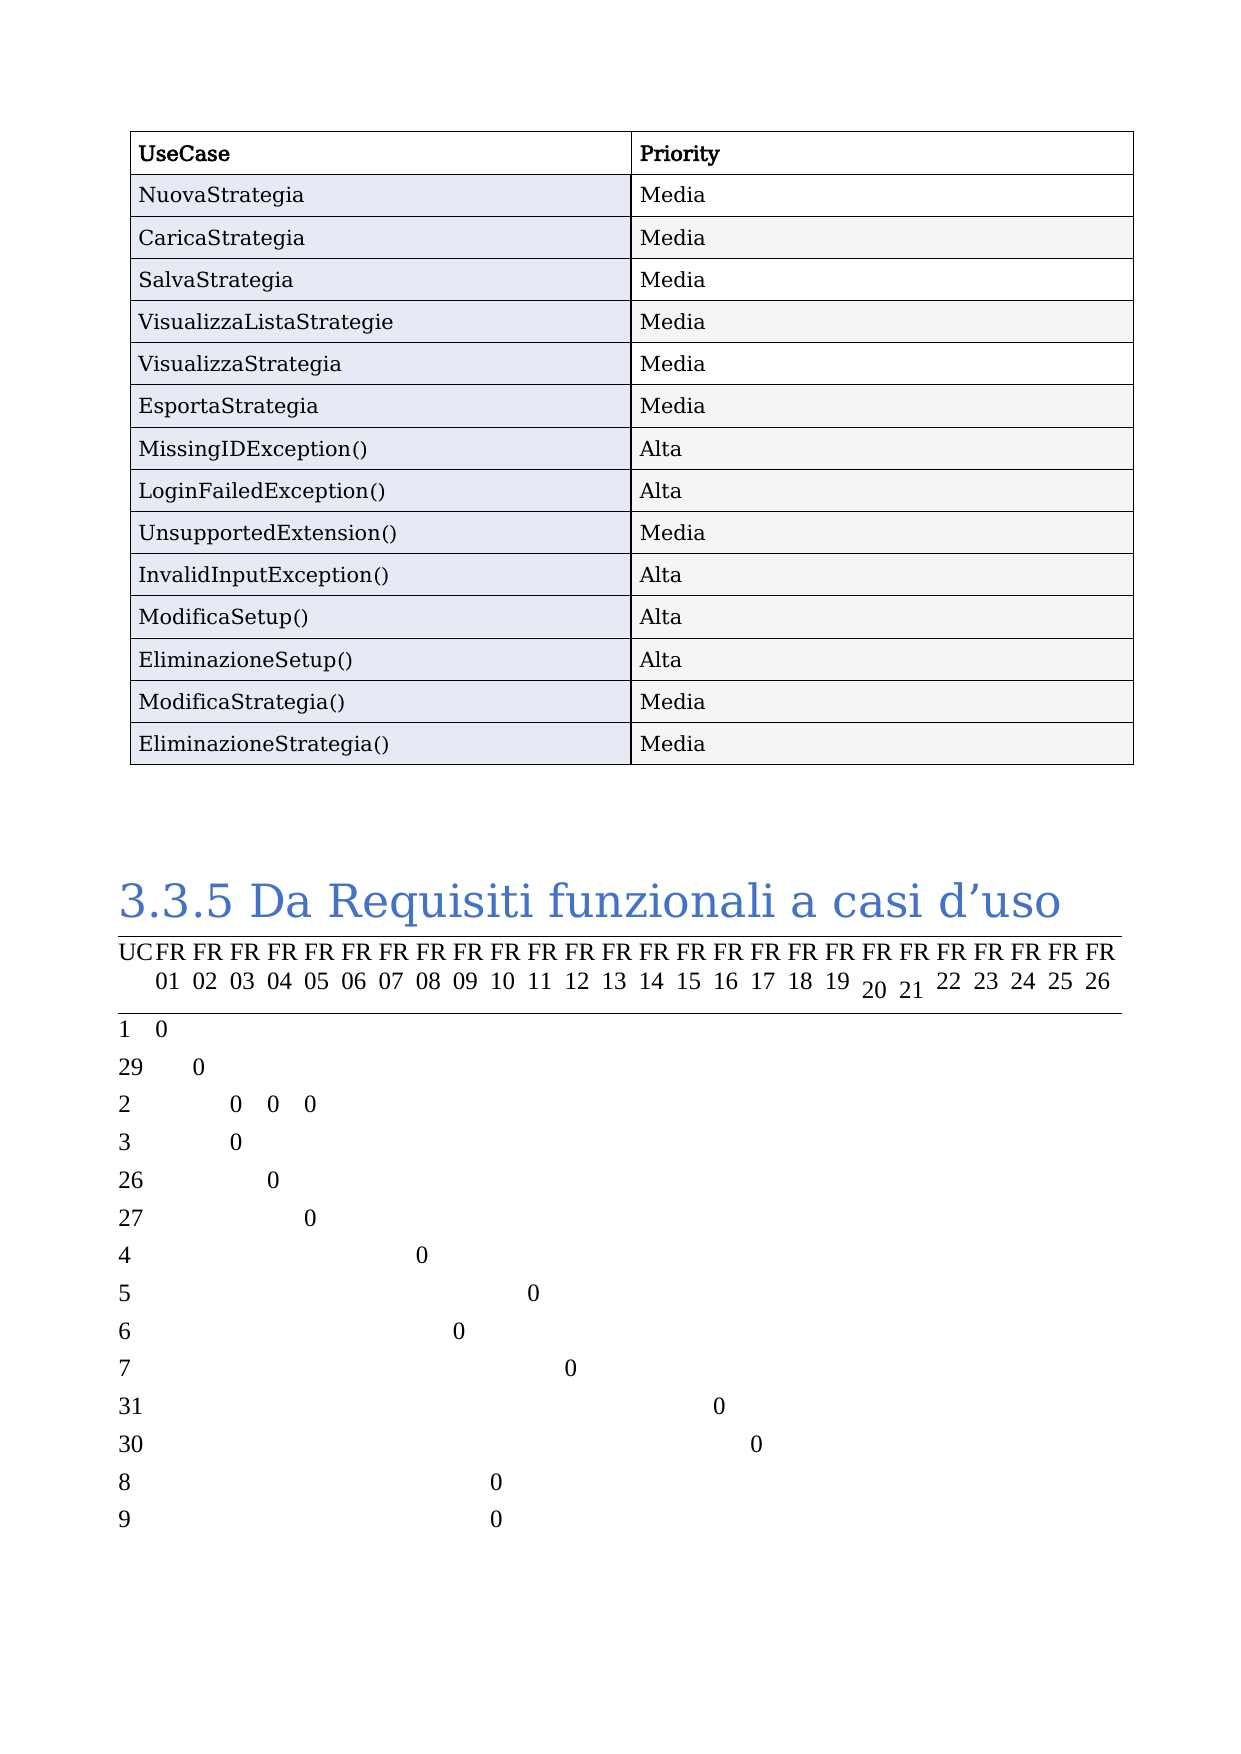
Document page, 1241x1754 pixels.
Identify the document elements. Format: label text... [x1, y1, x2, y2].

table_cell [1085, 1391, 1122, 1429]
table_cell [750, 1278, 787, 1316]
table_cell [1048, 1429, 1085, 1467]
table_cell [1085, 1504, 1122, 1542]
table_cell [230, 1467, 267, 1504]
table_cell 0 [267, 1090, 304, 1127]
table_cell [193, 1203, 229, 1240]
table_cell [825, 1429, 862, 1467]
table_cell [453, 1429, 490, 1467]
table_cell EliminazioneSetup() [131, 639, 630, 680]
table_cell Media [632, 512, 1133, 553]
table_cell [453, 1127, 490, 1165]
table_cell 1 [118, 1014, 155, 1052]
table_cell [1048, 1316, 1085, 1353]
table_cell [193, 1504, 229, 1542]
table_cell [155, 1090, 192, 1127]
table_cell [825, 1014, 862, 1052]
table_cell [1085, 1203, 1122, 1240]
table_cell [564, 1240, 601, 1278]
table_cell [378, 1354, 416, 1391]
table_cell [676, 1354, 713, 1391]
table_cell 0 [713, 1391, 750, 1429]
table_cell [155, 1165, 192, 1203]
table_cell [825, 1165, 862, 1203]
table_cell [1010, 1504, 1048, 1542]
table_cell 0 [453, 1316, 490, 1353]
table_cell [973, 1090, 1010, 1127]
table_cell Media [632, 343, 1133, 384]
table_header FR05 [304, 937, 341, 1012]
table_cell [825, 1203, 862, 1240]
table_cell [750, 1354, 787, 1391]
table_cell [341, 1014, 378, 1052]
table_cell 6 [118, 1316, 155, 1353]
table_cell [564, 1504, 601, 1542]
table_cell [304, 1316, 341, 1353]
table_cell Media [632, 681, 1133, 722]
table_cell [750, 1391, 787, 1429]
table_cell [378, 1090, 416, 1127]
table_cell [676, 1316, 713, 1353]
table_cell [564, 1052, 601, 1089]
table_cell [676, 1165, 713, 1203]
table_cell 2 [118, 1090, 155, 1127]
table_cell Media [632, 217, 1133, 258]
table_cell [1010, 1240, 1048, 1278]
table_cell [527, 1354, 564, 1391]
table_cell [416, 1354, 453, 1391]
table_cell [1048, 1467, 1085, 1504]
table_cell [453, 1090, 490, 1127]
table_cell [416, 1278, 453, 1316]
table_cell [639, 1316, 676, 1353]
table_cell [193, 1354, 229, 1391]
table_cell [155, 1391, 192, 1429]
table_cell [193, 1240, 229, 1278]
table_cell CaricaStrategia [131, 217, 630, 258]
table_header FR12 [564, 937, 601, 1012]
table_cell [453, 1504, 490, 1542]
table_header FR06 [341, 937, 378, 1012]
table_cell [267, 1052, 304, 1089]
table_cell [1085, 1467, 1122, 1504]
table_cell [378, 1014, 416, 1052]
table_header UseCase [131, 132, 631, 173]
table_cell [936, 1052, 973, 1089]
table_cell [601, 1052, 639, 1089]
table_cell SalvaStrategia [131, 259, 630, 300]
table_cell [899, 1052, 936, 1089]
table_cell [304, 1240, 341, 1278]
table_cell [787, 1391, 824, 1429]
table_cell [416, 1467, 453, 1504]
table_cell [973, 1429, 1010, 1467]
table_cell [1010, 1052, 1048, 1089]
table_cell [1048, 1240, 1085, 1278]
table_cell [676, 1052, 713, 1089]
table_cell [1085, 1052, 1122, 1089]
table_cell [416, 1391, 453, 1429]
table_header FR24 [1010, 937, 1048, 1012]
table_cell [1010, 1127, 1048, 1165]
table_cell [341, 1203, 378, 1240]
table_cell 8 [118, 1467, 155, 1504]
table_cell [1048, 1014, 1085, 1052]
table_cell VisualizzaStrategia [131, 343, 630, 384]
table_cell [564, 1278, 601, 1316]
table_cell [230, 1316, 267, 1353]
table_cell [862, 1316, 899, 1353]
table_cell [193, 1278, 229, 1316]
table_cell [1048, 1203, 1085, 1240]
table_cell [899, 1165, 936, 1203]
table_cell [713, 1467, 750, 1504]
table_cell [304, 1354, 341, 1391]
table_cell [193, 1014, 229, 1052]
table_cell [453, 1203, 490, 1240]
table_cell [1085, 1165, 1122, 1203]
table_cell [862, 1090, 899, 1127]
table_cell [341, 1278, 378, 1316]
table_cell 0 [490, 1504, 527, 1542]
table_cell [973, 1504, 1010, 1542]
table_cell [527, 1504, 564, 1542]
table_cell [1048, 1354, 1085, 1391]
table_cell [676, 1391, 713, 1429]
table_cell [490, 1203, 527, 1240]
table_cell [825, 1090, 862, 1127]
table_cell [601, 1467, 639, 1504]
table_cell [676, 1090, 713, 1127]
table_cell [713, 1504, 750, 1542]
table_cell [1048, 1278, 1085, 1316]
table_cell [973, 1391, 1010, 1429]
table_cell [416, 1429, 453, 1467]
table_cell [676, 1467, 713, 1504]
table_cell InvalidInputException() [131, 554, 630, 595]
table_cell [490, 1090, 527, 1127]
table_cell [527, 1052, 564, 1089]
table_cell [1010, 1203, 1048, 1240]
table_header UC [118, 937, 155, 1012]
table_cell [899, 1014, 936, 1052]
table_cell [1085, 1127, 1122, 1165]
table_cell [639, 1090, 676, 1127]
table_cell 0 [193, 1052, 229, 1089]
table_cell [713, 1165, 750, 1203]
table_cell [639, 1240, 676, 1278]
table_cell [936, 1429, 973, 1467]
table_cell [378, 1052, 416, 1089]
table_cell [862, 1240, 899, 1278]
table_cell [639, 1165, 676, 1203]
table_cell [713, 1429, 750, 1467]
table_cell [787, 1052, 824, 1089]
table_header FR11 [527, 937, 564, 1012]
table_cell [825, 1127, 862, 1165]
table_cell [416, 1165, 453, 1203]
table_cell Media [632, 259, 1133, 300]
table_cell [973, 1165, 1010, 1203]
table_cell [193, 1316, 229, 1353]
table_header FR26 [1085, 937, 1122, 1012]
table_header FR16 [713, 937, 750, 1012]
table_cell [267, 1504, 304, 1542]
table_cell [973, 1316, 1010, 1353]
table_cell [267, 1467, 304, 1504]
table_cell [899, 1429, 936, 1467]
table_cell [713, 1014, 750, 1052]
table_cell [899, 1090, 936, 1127]
table_cell [601, 1014, 639, 1052]
table_cell [267, 1014, 304, 1052]
table_cell [601, 1203, 639, 1240]
table_cell [564, 1203, 601, 1240]
table_cell [676, 1240, 713, 1278]
table_cell 0 [416, 1240, 453, 1278]
table_cell [1010, 1354, 1048, 1391]
table_cell [787, 1203, 824, 1240]
table_cell [490, 1014, 527, 1052]
table_cell [713, 1090, 750, 1127]
table_cell [899, 1316, 936, 1353]
table_cell [936, 1165, 973, 1203]
table_cell [527, 1203, 564, 1240]
table_cell 0 [230, 1127, 267, 1165]
table_cell [378, 1391, 416, 1429]
table_cell 7 [118, 1354, 155, 1391]
table_cell [1085, 1429, 1122, 1467]
table_cell [453, 1391, 490, 1429]
table_cell [193, 1165, 229, 1203]
table_header Priority [632, 132, 1133, 173]
table_cell ModificaSetup() [131, 596, 630, 637]
table_cell [862, 1052, 899, 1089]
table_cell [750, 1052, 787, 1089]
table_cell [639, 1014, 676, 1052]
table_cell [862, 1278, 899, 1316]
table_cell [787, 1090, 824, 1127]
table_cell [936, 1391, 973, 1429]
table_cell [155, 1278, 192, 1316]
table_header FR04 [267, 937, 304, 1012]
table_cell [230, 1278, 267, 1316]
table_cell 3 [118, 1127, 155, 1165]
table_cell [1048, 1165, 1085, 1203]
table_cell [527, 1429, 564, 1467]
table_cell [155, 1504, 192, 1542]
table_cell [527, 1467, 564, 1504]
table_cell [713, 1316, 750, 1353]
table_cell [453, 1278, 490, 1316]
table_cell 4 [118, 1240, 155, 1278]
table_cell [676, 1203, 713, 1240]
table_cell [601, 1354, 639, 1391]
table_cell [341, 1240, 378, 1278]
table_cell [304, 1127, 341, 1165]
table_cell [713, 1354, 750, 1391]
table_header FR03 [230, 937, 267, 1012]
table_cell [1048, 1052, 1085, 1089]
table_cell [378, 1316, 416, 1353]
table_cell [750, 1467, 787, 1504]
table_cell [899, 1354, 936, 1391]
table_cell [787, 1127, 824, 1165]
table_cell [825, 1316, 862, 1353]
table_cell [899, 1203, 936, 1240]
table_cell [787, 1278, 824, 1316]
table_cell [639, 1127, 676, 1165]
table_cell [1010, 1391, 1048, 1429]
table_cell [1048, 1090, 1085, 1127]
table_cell [490, 1316, 527, 1353]
table_cell [1010, 1467, 1048, 1504]
table_cell [750, 1504, 787, 1542]
table_cell [564, 1127, 601, 1165]
table_cell [825, 1504, 862, 1542]
table_cell [564, 1165, 601, 1203]
table_cell [973, 1127, 1010, 1165]
table_cell [1010, 1316, 1048, 1353]
table_cell [378, 1165, 416, 1203]
table_cell [341, 1391, 378, 1429]
table_cell [193, 1127, 229, 1165]
table_cell 0 [155, 1014, 192, 1052]
table_cell [639, 1354, 676, 1391]
table_cell [230, 1391, 267, 1429]
table_cell [378, 1504, 416, 1542]
table_cell [676, 1127, 713, 1165]
table_cell [787, 1354, 824, 1391]
table_cell [416, 1316, 453, 1353]
table_cell [1048, 1504, 1085, 1542]
table_cell [267, 1391, 304, 1429]
table_header FR07 [378, 937, 416, 1012]
table_header FR02 [193, 937, 229, 1012]
table_cell [936, 1014, 973, 1052]
table_header FR22 [936, 937, 973, 1012]
table_cell [639, 1052, 676, 1089]
subtitle 3.3.5 Da Requisiti funzionali a casi d’uso [118, 872, 1122, 927]
table_cell [973, 1052, 1010, 1089]
table_cell ModificaStrategia() [131, 681, 630, 722]
table_cell [601, 1090, 639, 1127]
table_header FR19 [825, 937, 862, 1012]
table_cell [341, 1467, 378, 1504]
table_cell [601, 1240, 639, 1278]
table_cell 26 [118, 1165, 155, 1203]
table_cell EliminazioneStrategia() [131, 723, 630, 764]
table_cell [1010, 1165, 1048, 1203]
table_cell Media [632, 301, 1133, 342]
table_cell [936, 1278, 973, 1316]
table_cell [341, 1316, 378, 1353]
table_cell MissingIDException() [131, 428, 630, 469]
table_cell 0 [267, 1165, 304, 1203]
table_cell [267, 1316, 304, 1353]
table_cell [527, 1240, 564, 1278]
table_cell [601, 1165, 639, 1203]
table_cell 31 [118, 1391, 155, 1429]
table_cell LoginFailedException() [131, 470, 630, 511]
table_cell 9 [118, 1504, 155, 1542]
table_cell [490, 1354, 527, 1391]
table_cell [155, 1354, 192, 1391]
table_cell [862, 1504, 899, 1542]
table_cell [304, 1504, 341, 1542]
table_cell [936, 1127, 973, 1165]
table_cell [564, 1090, 601, 1127]
table_cell [676, 1278, 713, 1316]
table_cell [601, 1504, 639, 1542]
table_cell [973, 1354, 1010, 1391]
table_cell [155, 1052, 192, 1089]
table_cell [304, 1429, 341, 1467]
table_cell [155, 1467, 192, 1504]
table_header FR01 [155, 937, 192, 1012]
table_cell [1010, 1429, 1048, 1467]
table_cell [825, 1278, 862, 1316]
table_cell [713, 1278, 750, 1316]
table_header FR18 [787, 937, 824, 1012]
table_cell [1085, 1278, 1122, 1316]
table_cell [155, 1203, 192, 1240]
table_cell [899, 1391, 936, 1429]
table_cell [601, 1278, 639, 1316]
table_cell EsportaStrategia [131, 385, 630, 427]
table_cell [899, 1127, 936, 1165]
table_cell [899, 1504, 936, 1542]
table_cell [490, 1052, 527, 1089]
table_cell [862, 1391, 899, 1429]
table_cell [453, 1165, 490, 1203]
table_cell 0 [230, 1090, 267, 1127]
table_cell [1085, 1240, 1122, 1278]
table_cell [787, 1240, 824, 1278]
table_cell 0 [490, 1467, 527, 1504]
table_cell [750, 1316, 787, 1353]
table_cell [601, 1391, 639, 1429]
table_cell [750, 1127, 787, 1165]
table_cell [453, 1014, 490, 1052]
table_cell [304, 1052, 341, 1089]
table_cell 27 [118, 1203, 155, 1240]
table_cell [750, 1165, 787, 1203]
table_cell [713, 1052, 750, 1089]
table_cell [825, 1354, 862, 1391]
table_header FR15 [676, 937, 713, 1012]
table_header FR13 [601, 937, 639, 1012]
table_cell [787, 1165, 824, 1203]
table_cell [341, 1052, 378, 1089]
table_cell [193, 1467, 229, 1504]
table_cell [676, 1014, 713, 1052]
table_cell [639, 1278, 676, 1316]
table_cell [1010, 1014, 1048, 1052]
table_cell Alta [632, 470, 1133, 511]
table_cell [973, 1014, 1010, 1052]
table_cell [304, 1391, 341, 1429]
table_cell Media [632, 385, 1133, 427]
table_cell [676, 1429, 713, 1467]
table_cell [787, 1504, 824, 1542]
table_cell [936, 1467, 973, 1504]
table_cell [1010, 1090, 1048, 1127]
table_cell [601, 1127, 639, 1165]
table_cell [601, 1316, 639, 1353]
table_cell [973, 1240, 1010, 1278]
table_cell [936, 1240, 973, 1278]
table_cell [341, 1504, 378, 1542]
table_cell [1048, 1127, 1085, 1165]
table_cell [378, 1278, 416, 1316]
table_cell [378, 1127, 416, 1165]
table_cell 0 [750, 1429, 787, 1467]
table_cell [155, 1316, 192, 1353]
table_cell [453, 1240, 490, 1278]
table_cell [230, 1354, 267, 1391]
table_cell [1010, 1278, 1048, 1316]
table_cell [416, 1090, 453, 1127]
table_cell [862, 1127, 899, 1165]
table_cell [862, 1203, 899, 1240]
table_cell [527, 1165, 564, 1203]
table_cell [490, 1278, 527, 1316]
table_cell [378, 1429, 416, 1467]
table_cell [230, 1165, 267, 1203]
table_cell [1085, 1354, 1122, 1391]
table_cell [564, 1316, 601, 1353]
table_cell [750, 1240, 787, 1278]
table_cell [267, 1429, 304, 1467]
table_header FR 20 [862, 937, 899, 1012]
table_cell [341, 1165, 378, 1203]
table_cell [825, 1391, 862, 1429]
table_cell [936, 1354, 973, 1391]
table_header FR14 [639, 937, 676, 1012]
table_cell Alta [632, 639, 1133, 680]
table_cell [267, 1240, 304, 1278]
table_cell [1085, 1090, 1122, 1127]
table_header FR10 [490, 937, 527, 1012]
table_cell Media [632, 723, 1133, 764]
table_cell [230, 1240, 267, 1278]
table_cell [862, 1165, 899, 1203]
table_cell [862, 1354, 899, 1391]
table_cell [304, 1278, 341, 1316]
table_cell [713, 1127, 750, 1165]
table_cell [527, 1014, 564, 1052]
table_cell [527, 1090, 564, 1127]
table_cell [416, 1014, 453, 1052]
table_cell 29 [118, 1052, 155, 1089]
table_cell [453, 1052, 490, 1089]
table_cell [936, 1203, 973, 1240]
table_cell [862, 1014, 899, 1052]
table_cell [155, 1240, 192, 1278]
table_cell [639, 1429, 676, 1467]
table_cell [564, 1429, 601, 1467]
table_cell [601, 1429, 639, 1467]
table_cell [676, 1504, 713, 1542]
table_cell [936, 1090, 973, 1127]
table_cell [155, 1429, 192, 1467]
table_cell Alta [632, 596, 1133, 637]
table_cell [155, 1127, 192, 1165]
table_cell [1085, 1316, 1122, 1353]
table_cell [713, 1240, 750, 1278]
table_cell [936, 1316, 973, 1353]
table_cell [490, 1165, 527, 1203]
table_cell [750, 1014, 787, 1052]
table_cell [639, 1504, 676, 1542]
table_cell [341, 1127, 378, 1165]
table_cell [1048, 1391, 1085, 1429]
table_cell Alta [632, 554, 1133, 595]
table_cell [564, 1467, 601, 1504]
table_cell [787, 1316, 824, 1353]
table_cell [193, 1391, 229, 1429]
table_header FR09 [453, 937, 490, 1012]
table_cell NuovaStrategia [131, 175, 630, 216]
table_cell [416, 1203, 453, 1240]
table_cell 0 [564, 1354, 601, 1391]
table_cell [267, 1278, 304, 1316]
table_cell [787, 1014, 824, 1052]
table_cell [639, 1203, 676, 1240]
table_header FR17 [750, 937, 787, 1012]
table_cell [304, 1165, 341, 1203]
table_cell [490, 1391, 527, 1429]
table_header FR25 [1048, 937, 1085, 1012]
table_cell UnsupportedExtension() [131, 512, 630, 553]
table_cell [230, 1052, 267, 1089]
table_header FR 21 [899, 937, 936, 1012]
table_cell [453, 1354, 490, 1391]
table_cell [825, 1240, 862, 1278]
table_cell [973, 1467, 1010, 1504]
table_cell [750, 1203, 787, 1240]
table_cell [713, 1203, 750, 1240]
table_cell 0 [304, 1203, 341, 1240]
table_cell [193, 1090, 229, 1127]
table_cell [341, 1429, 378, 1467]
table_cell [416, 1504, 453, 1542]
table_cell [527, 1127, 564, 1165]
table_cell [193, 1429, 229, 1467]
table_cell Media [632, 175, 1133, 216]
table_cell [267, 1127, 304, 1165]
table_cell [230, 1504, 267, 1542]
table_cell [862, 1429, 899, 1467]
table_cell [936, 1504, 973, 1542]
table_cell [267, 1203, 304, 1240]
table_cell [899, 1278, 936, 1316]
table_cell [825, 1052, 862, 1089]
table_cell [787, 1467, 824, 1504]
table_cell [378, 1240, 416, 1278]
table_header FR23 [973, 937, 1010, 1012]
table_cell [416, 1052, 453, 1089]
table_cell [490, 1429, 527, 1467]
table_cell 0 [304, 1090, 341, 1127]
table_cell [564, 1014, 601, 1052]
table_cell [825, 1467, 862, 1504]
table_cell 5 [118, 1278, 155, 1316]
table_cell [230, 1014, 267, 1052]
table_cell [230, 1429, 267, 1467]
table_cell [378, 1467, 416, 1504]
table_cell [378, 1203, 416, 1240]
table_cell 30 [118, 1429, 155, 1467]
table_cell [341, 1090, 378, 1127]
table_cell [416, 1127, 453, 1165]
table_cell [639, 1391, 676, 1429]
table_cell [304, 1467, 341, 1504]
table_cell [973, 1278, 1010, 1316]
table_cell Alta [632, 428, 1133, 469]
table_cell [639, 1467, 676, 1504]
table_cell [973, 1203, 1010, 1240]
table_cell 0 [527, 1278, 564, 1316]
table_cell [899, 1467, 936, 1504]
table_cell [490, 1127, 527, 1165]
table_cell [453, 1467, 490, 1504]
table_cell [899, 1240, 936, 1278]
table_cell [341, 1354, 378, 1391]
table_cell [564, 1391, 601, 1429]
table_cell [304, 1014, 341, 1052]
table_cell [862, 1467, 899, 1504]
table_cell VisualizzaListaStrategie [131, 301, 630, 342]
table_cell [267, 1354, 304, 1391]
table_cell [527, 1316, 564, 1353]
table_cell [787, 1429, 824, 1467]
table_header FR08 [416, 937, 453, 1012]
table_cell [490, 1240, 527, 1278]
table_cell [527, 1391, 564, 1429]
table_cell [230, 1203, 267, 1240]
table_cell [750, 1090, 787, 1127]
table_cell [1085, 1014, 1122, 1052]
